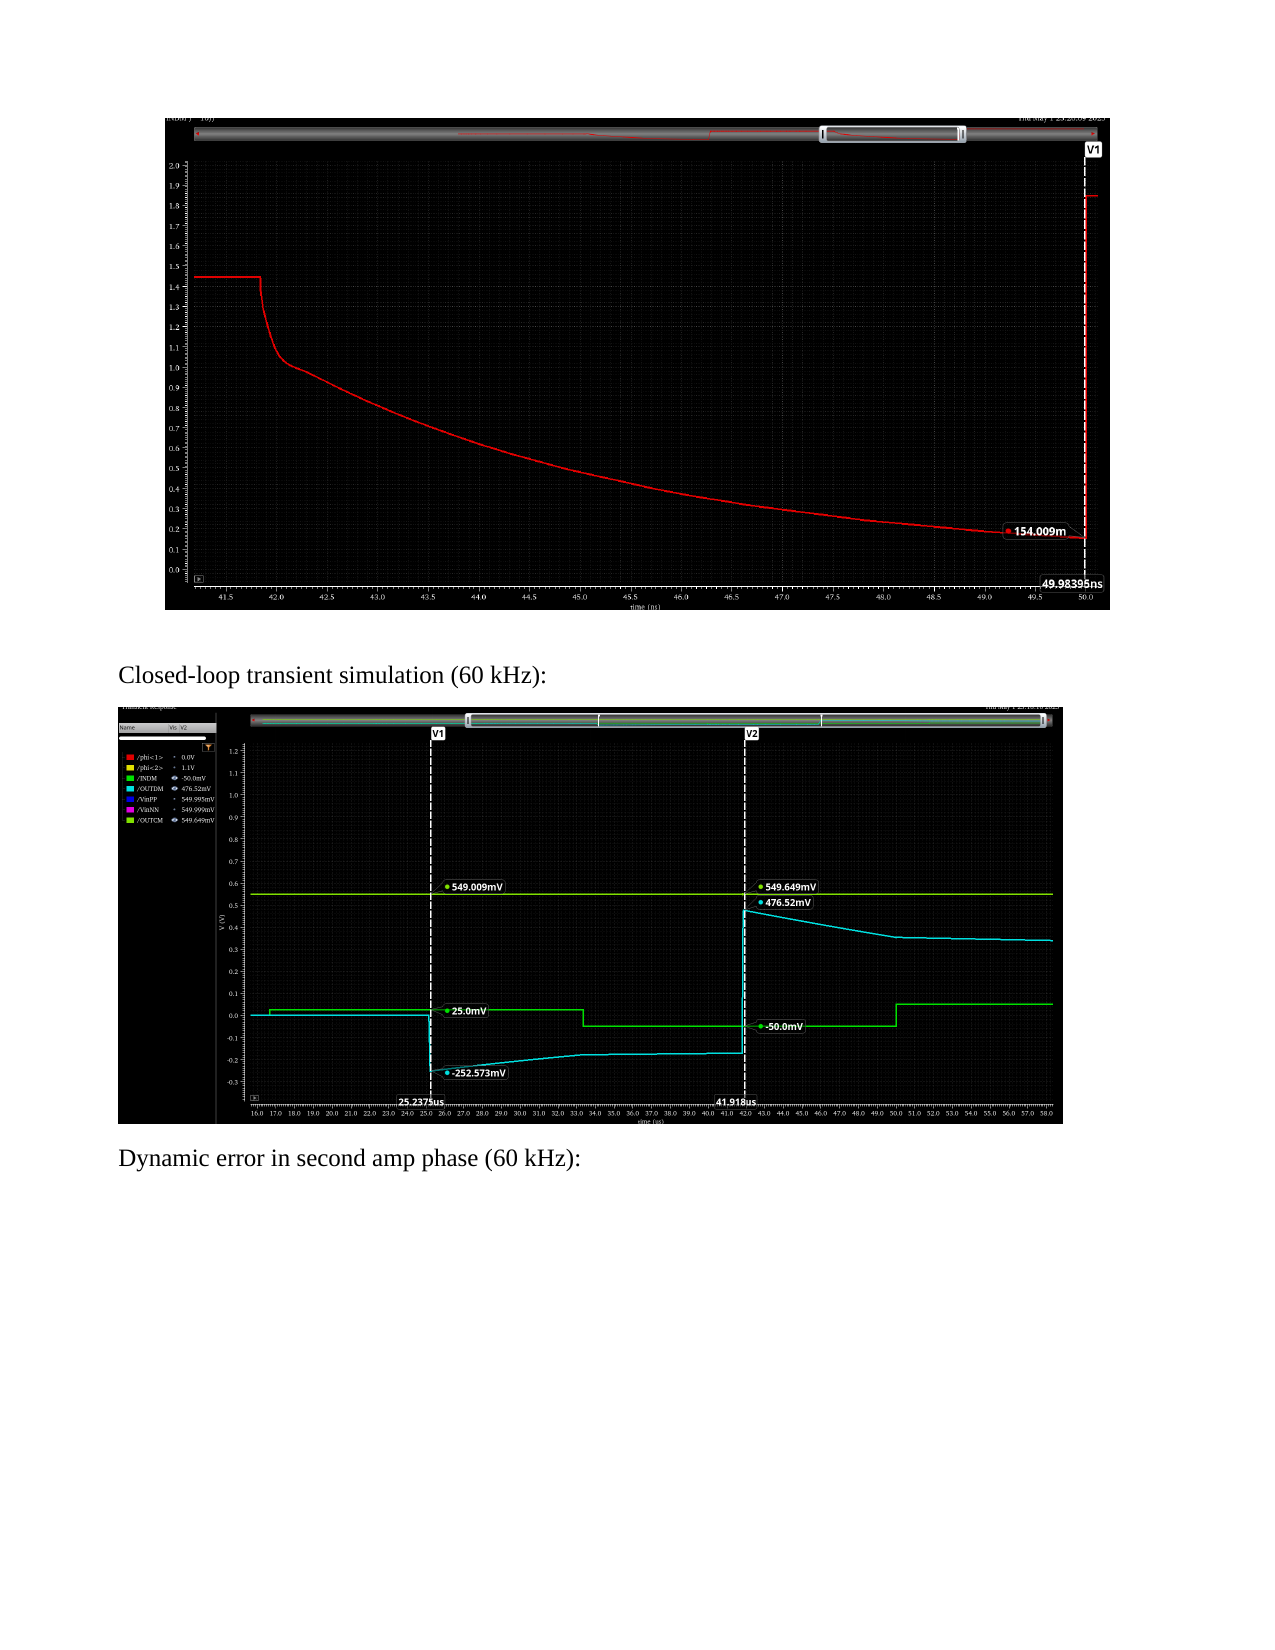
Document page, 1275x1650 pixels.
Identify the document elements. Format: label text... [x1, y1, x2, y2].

picture [165, 118, 1110, 610]
text Closed-loop transient simulation (60 kHz): [118, 660, 1157, 689]
picture [118, 707, 1063, 1124]
text Dynamic error in second amp phase (60 kHz): [118, 1143, 1157, 1171]
